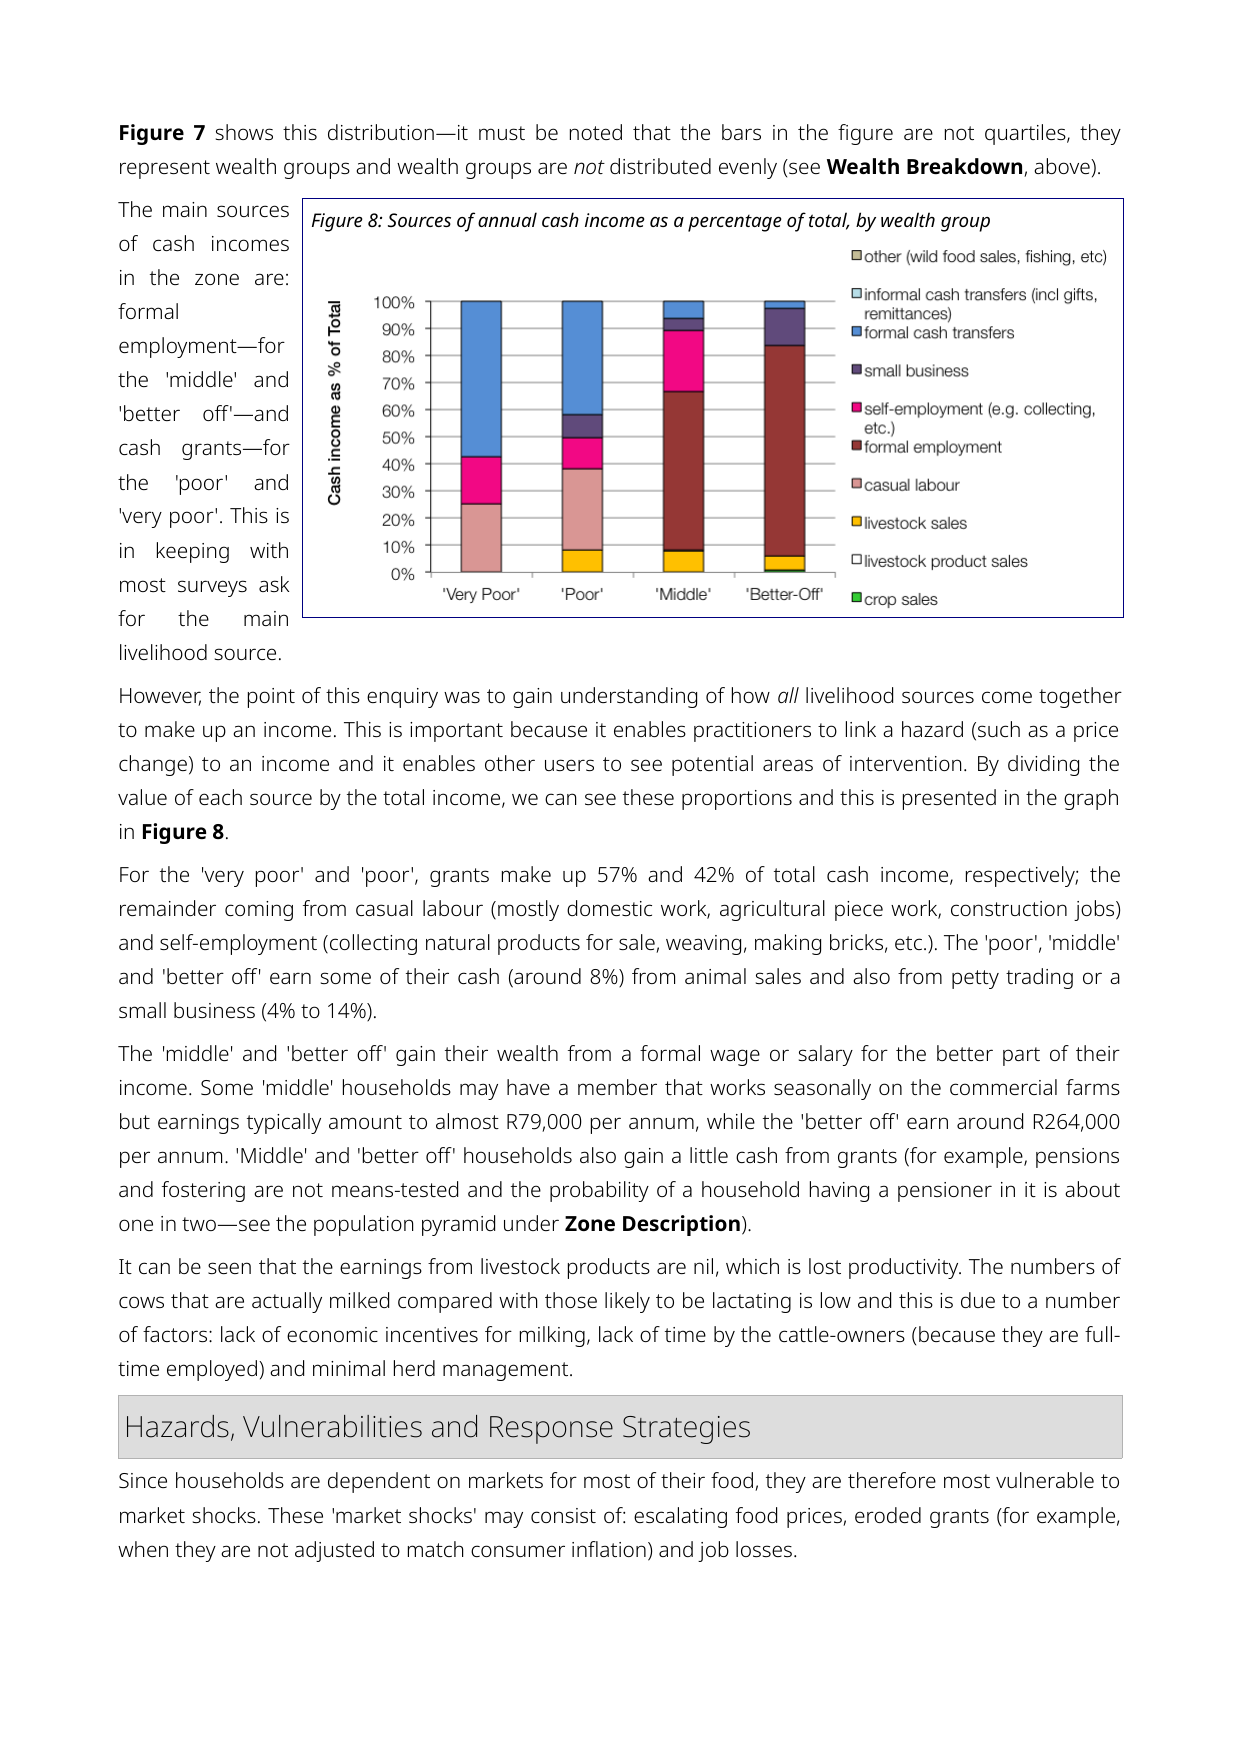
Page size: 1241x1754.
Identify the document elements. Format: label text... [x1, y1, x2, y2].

text For the 'very poor' and 'poor', grants make up 57% and 42% of total cash income, respectively; the remainder coming from casual labour (mostly domestic work, agricultural piece work, construction jobs) and self-employment (collecting natural products for sale, weaving, making bricks, etc.). The 'poor', 'middle' and 'better off' earn some of their cash (around 8%) from animal sales and also from petty trading or a small business (4% to 14%). [118, 860, 1122, 1025]
text Figure 8: Sources of annual cash income as a percentage of total, by wealth group [311, 207, 1114, 233]
text The main sources of cash incomes in the zone are: formal employment—for the 'middle' and 'better off'—and cash grants—for the 'poor' and 'very poor'. This is in keeping with most surveys ask for the main livelihood source. [303, 199, 1123, 617]
table_header Hazards, Vulnerabilities and Response Strategies [119, 1396, 1122, 1458]
picture [313, 245, 1112, 615]
text It can be seen that the earnings from livestock products are nil, which is lost productivity. The numbers of cows that are actually milked compared with those likely to be lactating is low and this is due to a number of factors: lack of economic incentives for milking, lack of time by the cattle-owners (because they are full-time employed) and minimal herd management. [118, 1252, 1122, 1383]
text However, the point of this enquiry was to gain understanding of how all livelihood sources come together to make up an income. This is important because it enables practitioners to link a hazard (such as a price change) to an income and it enables other users to see potential areas of intervention. By dividing the value of each source by the total income, we can see these proportions and this is presented in the graph in Figure 8. [118, 681, 1122, 846]
text The 'middle' and 'better off' gain their wealth from a formal wage or salary for the better part of their income. Some 'middle' households may have a member that works seasonally on the commercial farms but earnings typically amount to almost R79,000 per annum, while the 'better off' earn around R264,000 per annum. 'Middle' and 'better off' households also gain a little cash from grants (for example, pensions and fostering are not means-tested and the probability of a household having a pensioner in it is about one in two—see the population pyramid under Zone Description). [118, 1039, 1122, 1238]
text Cash incomes vary considerably across wealth groups, with the 'better off' earning R340,700 per annum, almost twelve times as much as the 'very poor', who earn R29,000 per annum. Figure 7 shows this distribution—it must be noted that the bars in the figure are not quartiles, they represent wealth groups and wealth groups are not distributed evenly (see Wealth Breakdown, above). [118, 118, 1122, 181]
text The main sources of cash incomes in the zone are: formal employment—for the 'middle' and 'better off'—and cash grants—for the 'poor' and 'very poor'. This is in keeping with most surveys ask for the main livelihood source. [118, 195, 1122, 666]
text Since households are dependent on markets for most of their food, they are therefore most vulnerable to market shocks. These 'market shocks' may consist of: escalating food prices, eroded grants (for example, when they are not adjusted to match consumer inflation) and job losses. [118, 1467, 1122, 1563]
